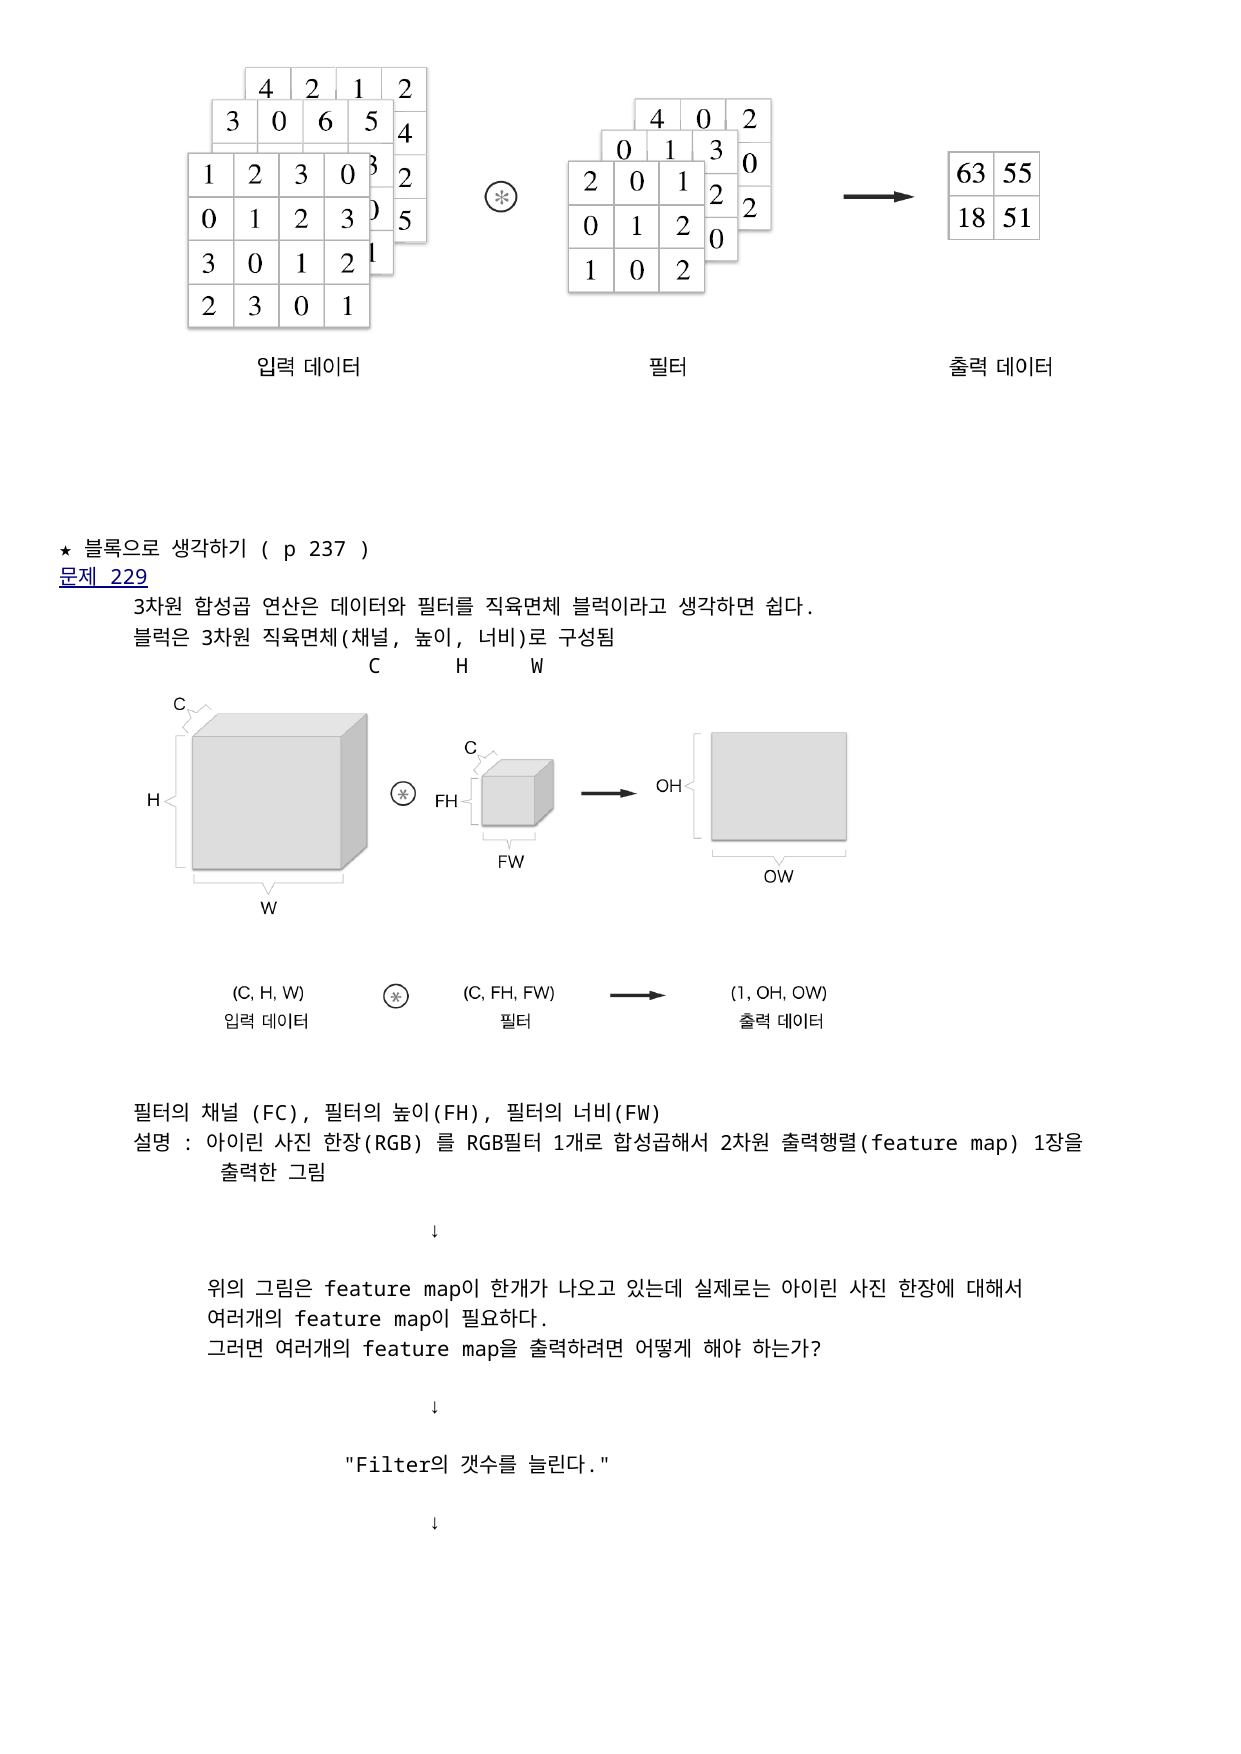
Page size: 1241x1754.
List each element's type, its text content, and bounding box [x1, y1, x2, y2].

text 설명 : 아이린 사진 한장(RGB) 를 RGB필터 1개로 합성곱해서 2차원 출력행렬(feature map) 1장을 [59, 1126, 1181, 1156]
picture [176, 59, 1064, 390]
text ★ 블록으로 생각하기 ( p 237 ) [59, 532, 1181, 562]
text 3차원 합성곱 연산은 데이터와 필터를 직육면체 블럭이라고 생각하면 쉽다. [59, 591, 1181, 621]
text 위의 그림은 feature map이 한개가 나오고 있는데 실제로는 아이린 사진 한장에 대해서 [59, 1272, 1181, 1302]
text C H W [59, 651, 1181, 680]
text ↓ [59, 1215, 1181, 1244]
text 여러개의 feature map이 필요하다. [59, 1302, 1181, 1333]
text 문제 229 [59, 562, 1181, 591]
picture [140, 691, 857, 1039]
text 필터의 채널 (FC), 필터의 높이(FH), 필터의 너비(FW) [59, 1096, 1181, 1126]
text ↓ [59, 1507, 1181, 1536]
text 출력한 그림 [59, 1156, 1181, 1187]
text 그러면 여러개의 feature map을 출력하려면 어떻게 해야 하는가? [59, 1333, 1181, 1363]
text "Filter의 갯수를 늘린다." [59, 1448, 1181, 1479]
text 블럭은 3차원 직육면체(채널, 높이, 너비)로 구성됨 [59, 621, 1181, 651]
text ↓ [59, 1391, 1181, 1420]
